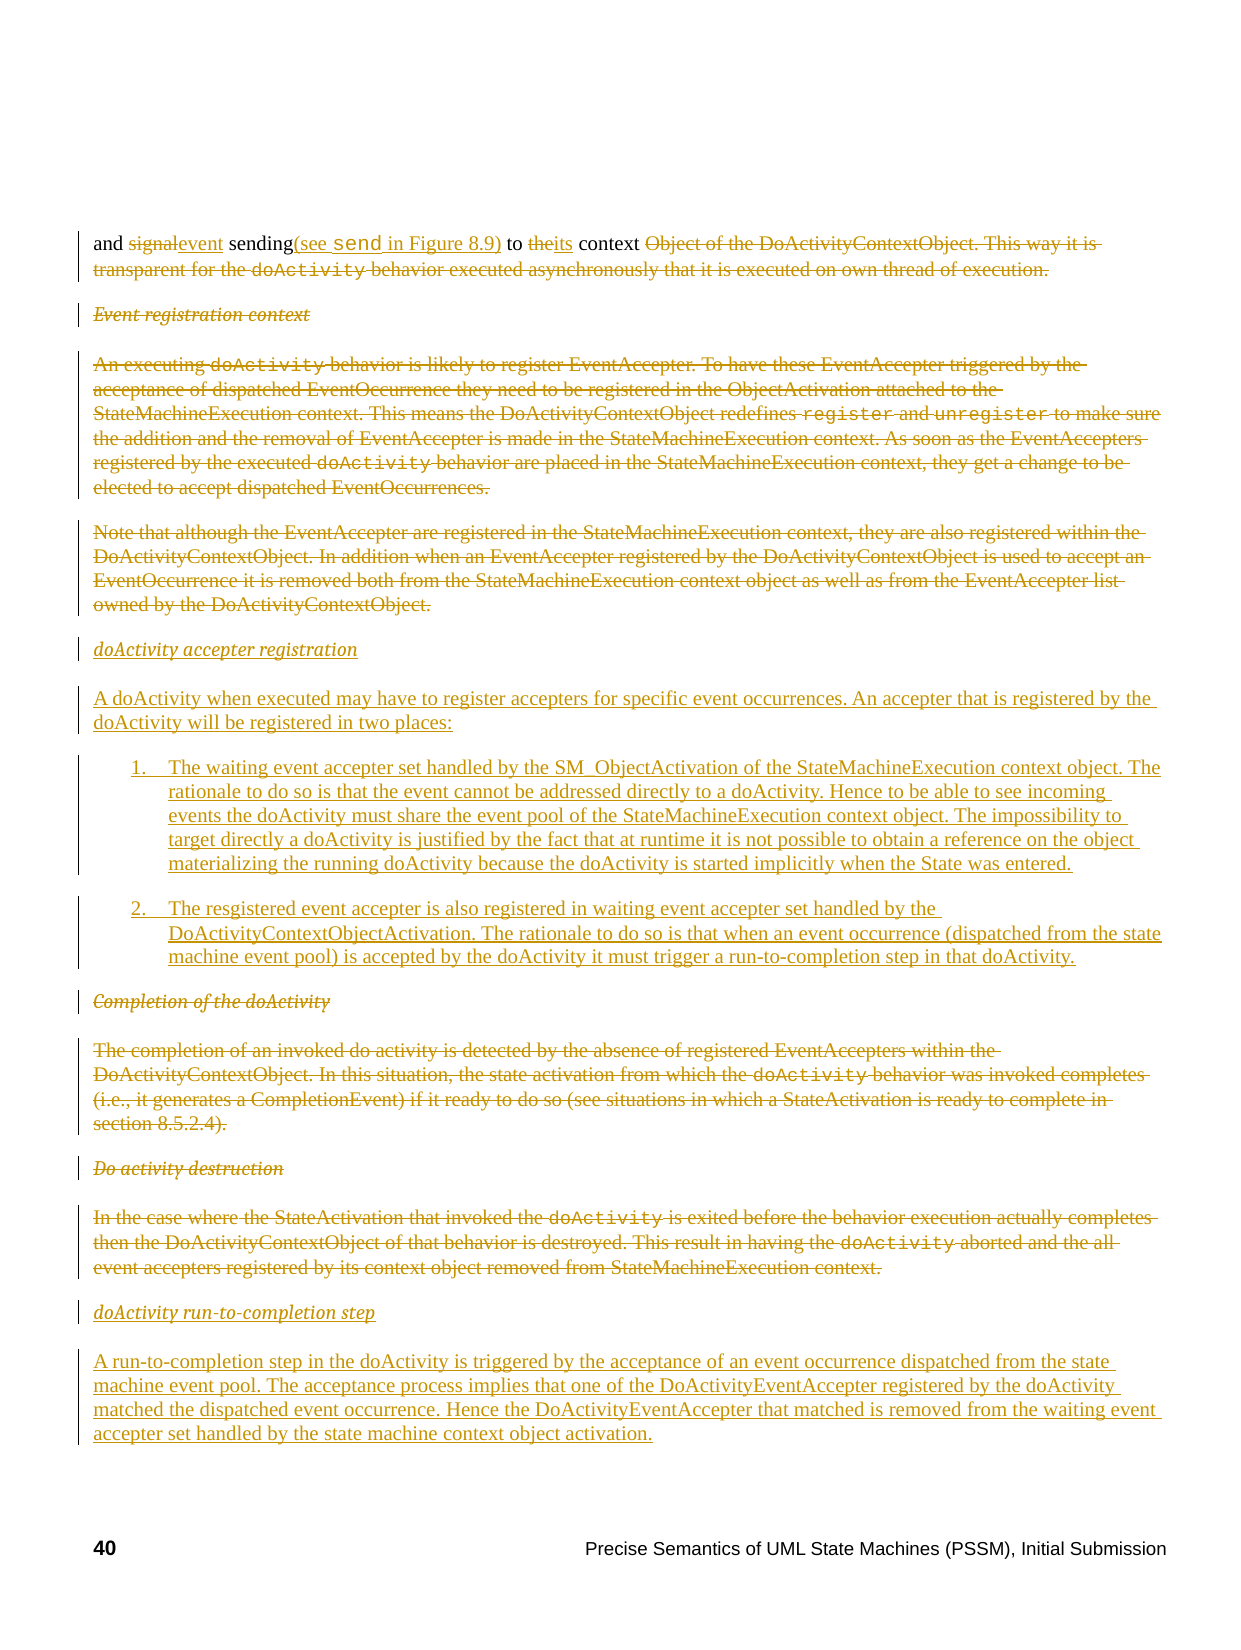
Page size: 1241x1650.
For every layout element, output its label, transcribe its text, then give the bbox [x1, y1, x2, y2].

subtitle doActivity run-to-completion step [93, 989, 1164, 1013]
text To satisfy this requirement, a DoActivityContextObject redefines Object class operations to delegate features accesses (see getFeature in Figure 8.9), features updates (see setFeature in Figure 8.9), operation calls(see dispatch in Figure 8.9) and event sending(see send in Figure 8.9) to its context [93, 231, 1164, 282]
text A doActivity when executed may have to register accepters for specific event occurrences. An accepter that is registered by the doActivity will be registered in two places: [93, 686, 1164, 734]
subtitle doActivity run-to-completion step [132, 1003, 323, 1013]
subtitle doActivity accepter registration [93, 303, 1164, 327]
list The waiting event accepter set handled by the SM_ObjectActivation of the StateMachineExecution context object. The rationale to do so is that the event cannot be addressed directly to a doActivity. Hence to be able to see incoming events the doActivity must share the event pool of the StateMachineExecution context object. The impossibility to target directly a doActivity is justified by the fact that at runtime it is not possible to obtain a reference on the object materializing the running doActivity because the doActivity is started implicitly when the State was entered. [131, 755, 1164, 875]
list The resgistered event accepter is also registered in waiting event accepter set handled by the DoActivityContextObjectActivation. The rationale to do so is that when an event occurrence (dispatched from the state machine event pool) is accepted by the doActivity it must trigger a run-to-completion step in that doActivity. [131, 896, 1164, 968]
text A run-to-completion step in the doActivity is triggered by the acceptance of an event occurrence dispatched from the state machine event pool. The acceptance process implies that one of the DoActivityEventAccepter registered by the doActivity matched the dispatched event occurrence. Hence the DoActivityEventAccepter that matched is removed from the waiting event accepter set handled by the state machine context object activation. [93, 1349, 1164, 1445]
